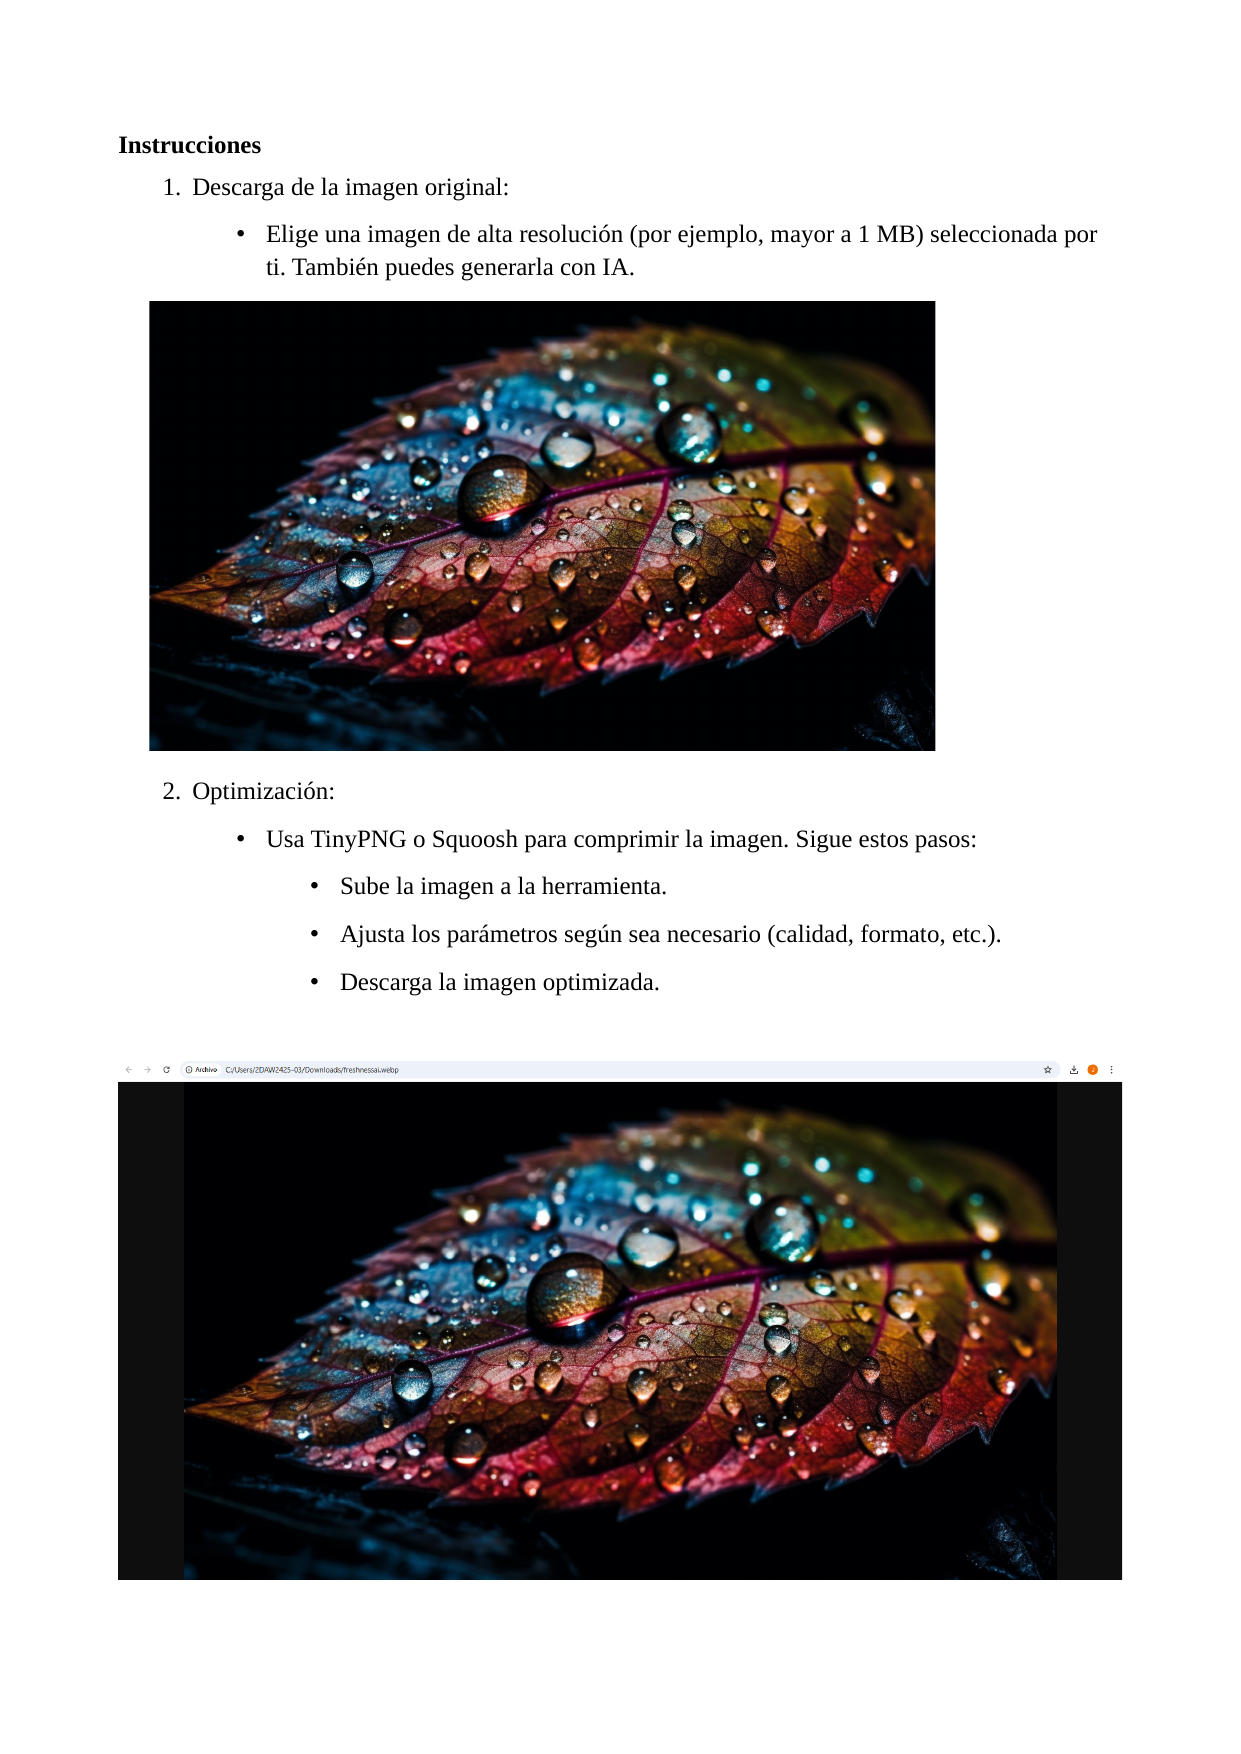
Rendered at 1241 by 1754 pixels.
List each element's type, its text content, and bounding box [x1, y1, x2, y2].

list Usa TinyPNG o Squoosh para comprimir la imagen. Sigue estos pasos: [236, 824, 1122, 852]
picture [149, 301, 936, 751]
list Elige una imagen de alta resolución (por ejemplo, mayor a 1 MB) seleccionada por ti. También puedes generarla con IA. [236, 219, 1122, 281]
list Descarga la imagen optimizada. [310, 967, 1122, 995]
list Optimización: [162, 776, 1122, 805]
list Sube la imagen a la herramienta. [310, 871, 1122, 900]
list Descarga de la imagen original: [162, 172, 1122, 201]
picture [118, 1061, 1123, 1580]
subtitle Instrucciones [118, 131, 1122, 159]
list Ajusta los parámetros según sea necesario (calidad, formato, etc.). [310, 919, 1122, 948]
